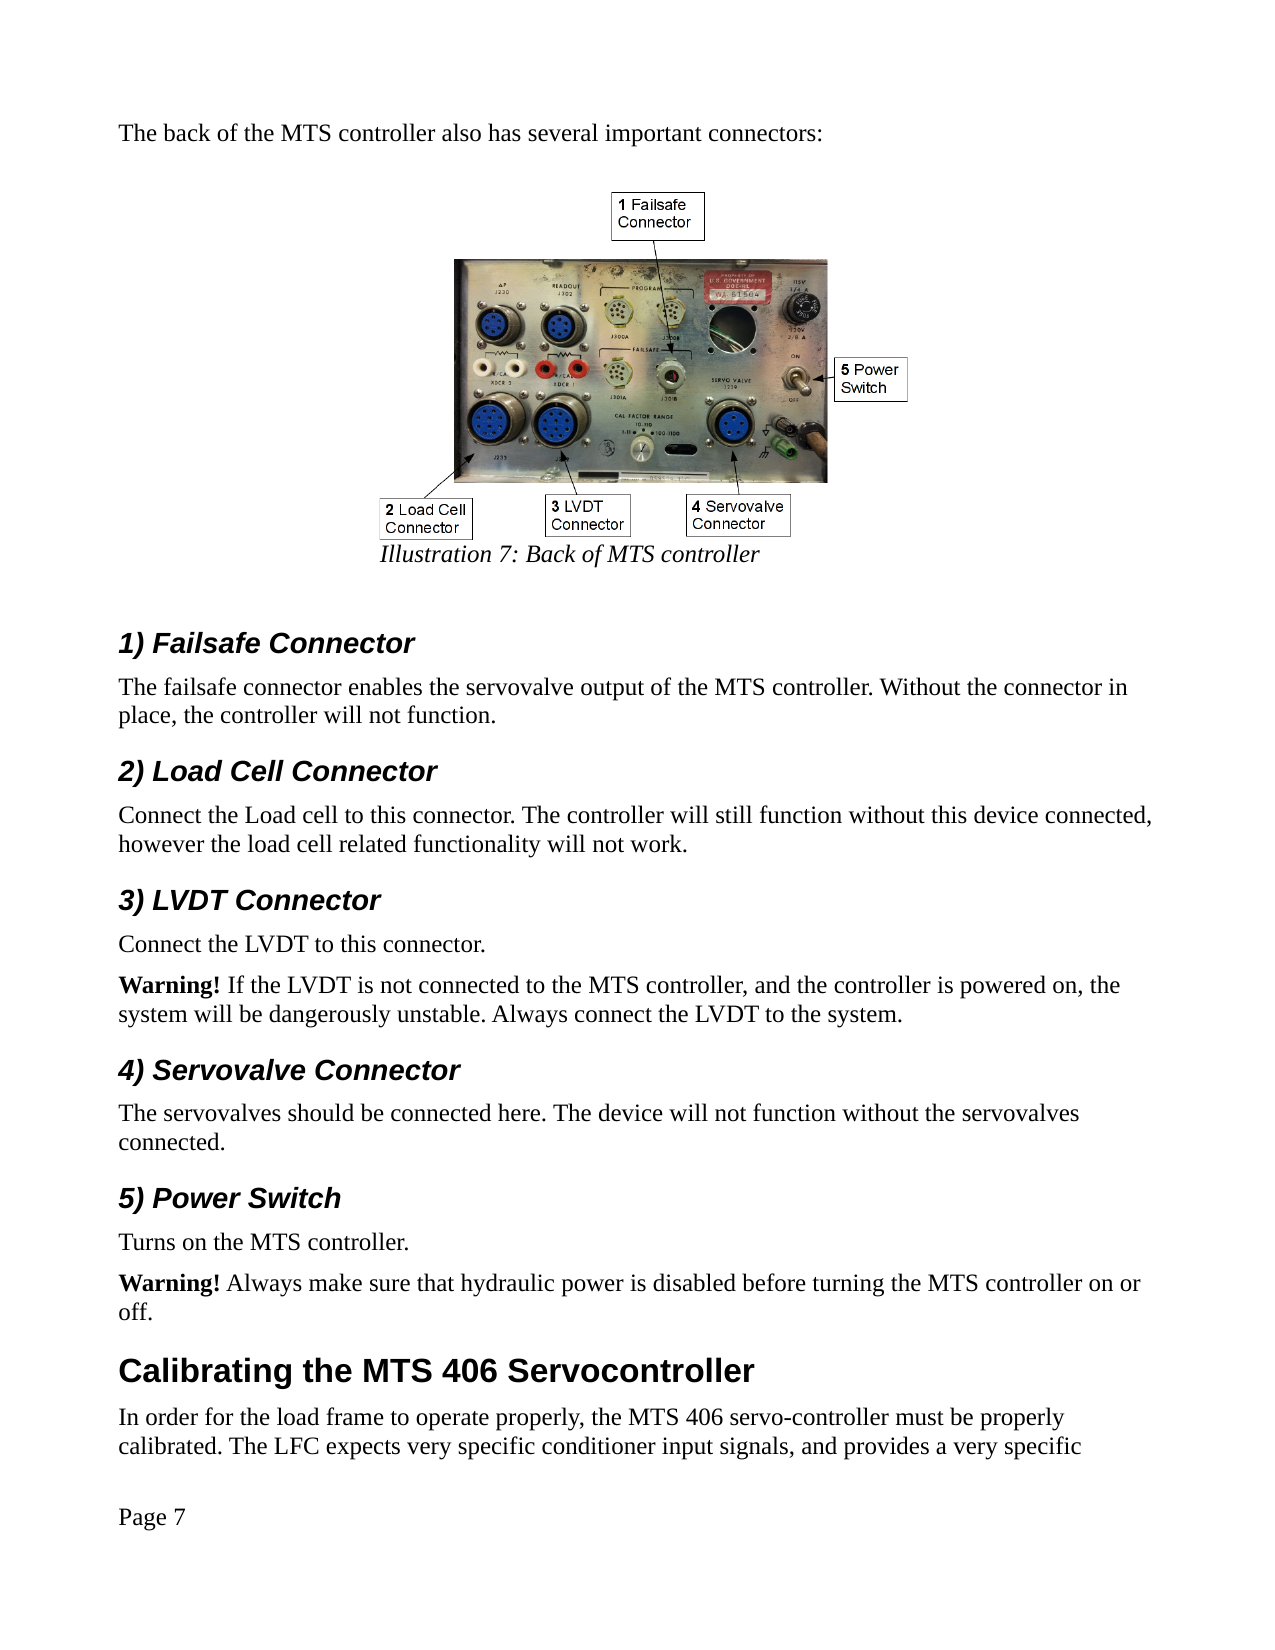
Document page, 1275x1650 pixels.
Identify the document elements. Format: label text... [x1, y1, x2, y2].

text In order for the load frame to operate properly, the MTS 406 servo-controller must be properly calibrated. The LFC expects very specific conditioner input signals, and provides a very specific [118, 1402, 1157, 1459]
text Illustration 7: Back of MTS controller [379, 540, 907, 568]
text Turns on the MTS controller. [118, 1227, 1157, 1256]
subtitle 4) Servovalve Connector [118, 1052, 1157, 1086]
text Warning! If the LVDT is not connected to the MTS controller, and the controller is powered on, the system will be dangerously unstable. Always connect the LVDT to the system. [118, 970, 1157, 1027]
subtitle Calibrating the MTS 406 Servocontroller [118, 1351, 1157, 1389]
picture [379, 192, 908, 540]
text Connect the Load cell to this connector. The controller will still function without this device connected, however the load cell related functionality will not work. [118, 800, 1157, 858]
subtitle 2) Load Cell Connector [118, 754, 1157, 788]
subtitle 5) Power Switch [118, 1181, 1157, 1214]
subtitle 3) LVDT Connector [118, 883, 1157, 916]
text The back of the MTS controller also has several important connectors: [118, 118, 1157, 147]
text Connect the LVDT to this connector. [118, 929, 1157, 957]
text The servovalves should be connected here. The device will not function without the servovalves connected. [118, 1098, 1157, 1156]
text The failsafe connector enables the servovalve output of the MTS controller. Without the connector in place, the controller will not function. [118, 672, 1157, 729]
subtitle 1) Failsafe Connector [118, 626, 1157, 659]
text Warning! Always make sure that hydraulic power is disabled before turning the MTS controller on or off. [118, 1268, 1157, 1326]
